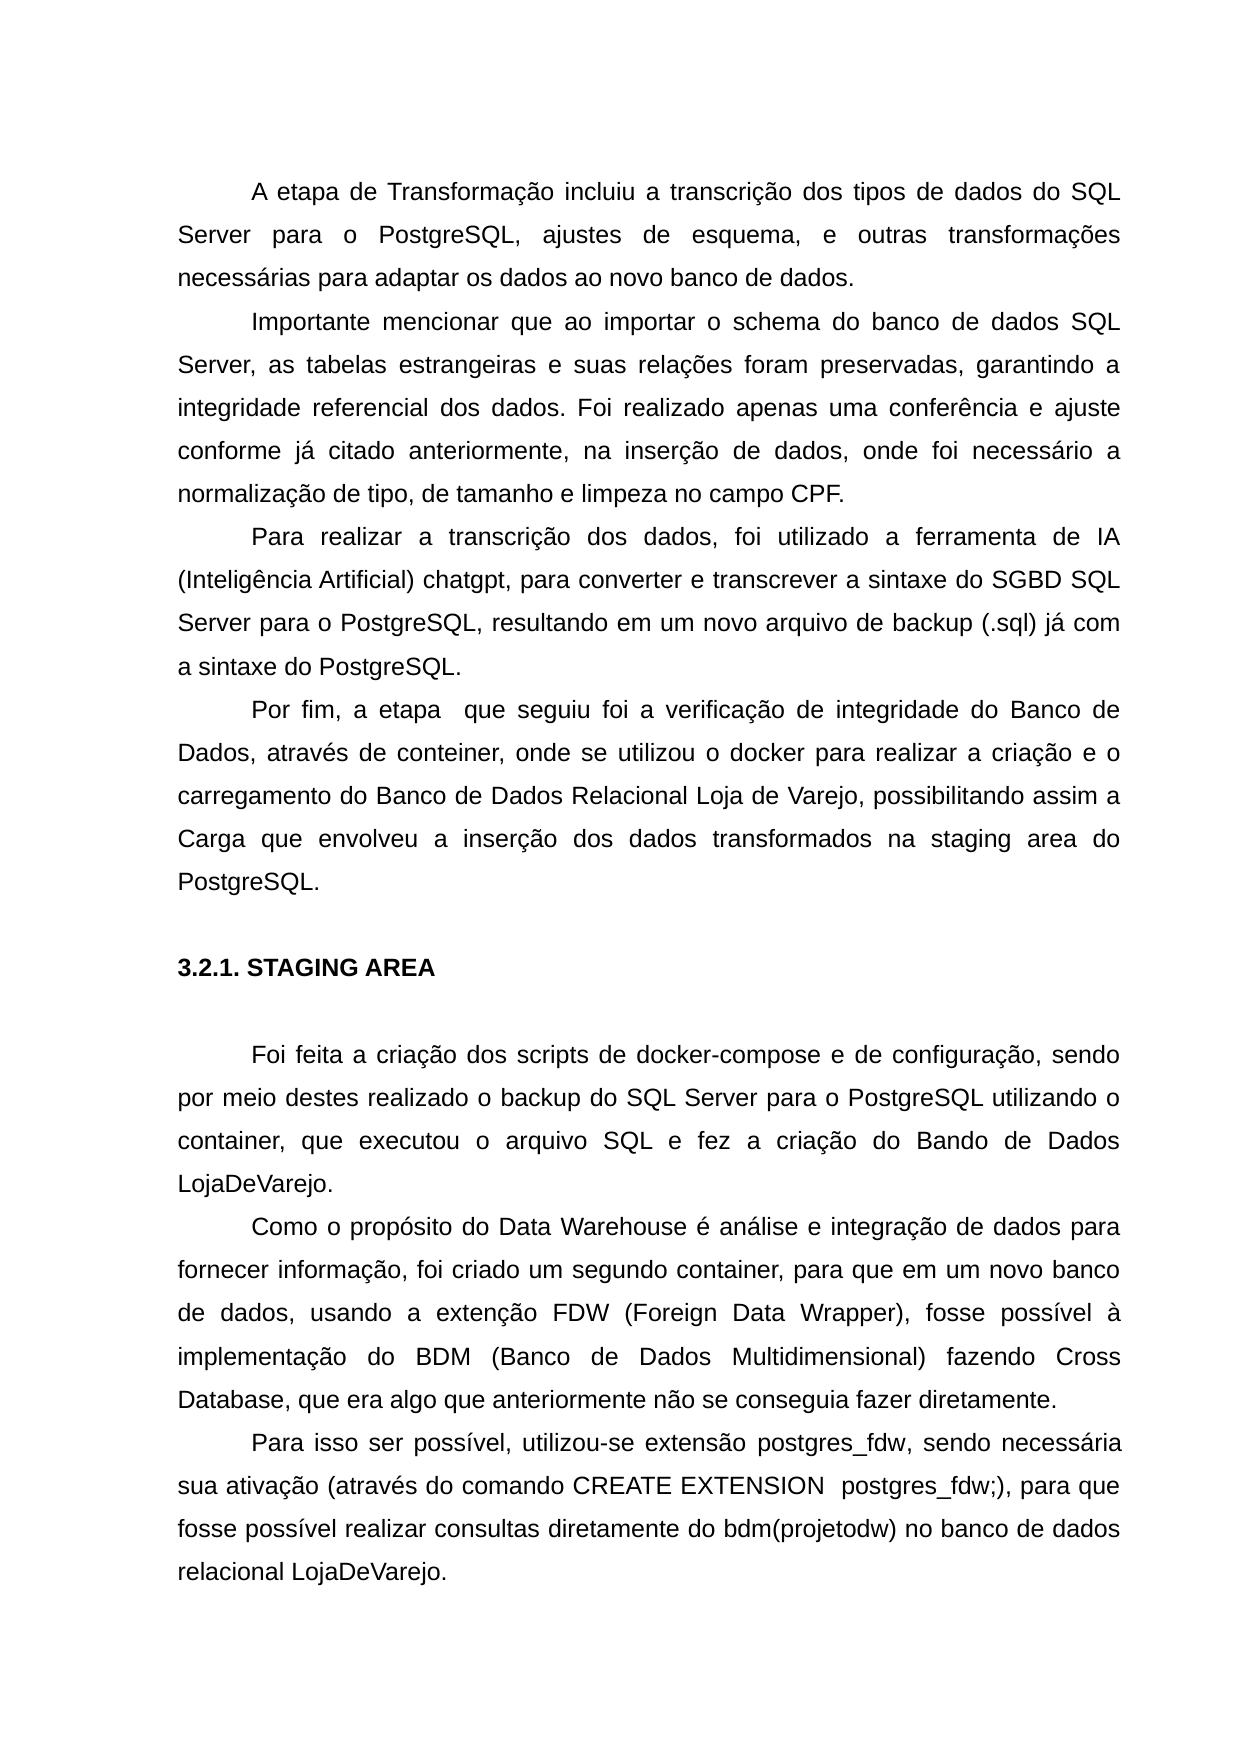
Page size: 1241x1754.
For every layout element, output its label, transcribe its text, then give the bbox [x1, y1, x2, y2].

text Por fim, a etapa que seguiu foi a verificação de integridade do Banco de Dados, através de conteiner, onde se utilizou o docker para realizar a criação e o carregamento do Banco de Dados Relacional Loja de Varejo, possibilitando assim a Carga que envolveu a inserção dos dados transformados na staging area do PostgreSQL. [177, 695, 1122, 896]
text Para realizar a transcrição dos dados, foi utilizado a ferramenta de IA (Inteligência Artificial) chatgpt, para converter e transcrever a sintaxe do SGBD SQL Server para o PostgreSQL, resultando em um novo arquivo de backup (.sql) já com a sintaxe do PostgreSQL. [177, 522, 1122, 680]
text A etapa de Transformação incluiu a transcrição dos tipos de dados do SQL Server para o PostgreSQL, ajustes de esquema, e outras transformações necessárias para adaptar os dados ao novo banco de dados. [177, 177, 1122, 292]
text 3.2.1. STAGING AREA [177, 953, 1122, 982]
text Foi feita a criação dos scripts de docker-compose e de configuração, sendo por meio destes realizado o backup do SQL Server para o PostgreSQL utilizando o container, que executou o arquivo SQL e fez a criação do Bando de Dados LojaDeVarejo. [177, 1040, 1122, 1198]
text Importante mencionar que ao importar o schema do banco de dados SQL Server, as tabelas estrangeiras e suas relações foram preservadas, garantindo a integridade referencial dos dados. Foi realizado apenas uma conferência e ajuste conforme já citado anteriormente, na inserção de dados, onde foi necessário a normalização de tipo, de tamanho e limpeza no campo CPF. [177, 307, 1122, 508]
text Como o propósito do Data Warehouse é análise e integração de dados para fornecer informação, foi criado um segundo container, para que em um novo banco de dados, usando a extenção FDW (Foreign Data Wrapper), fosse possível à implementação do BDM (Banco de Dados Multidimensional) fazendo Cross Database, que era algo que anteriormente não se conseguia fazer diretamente. [177, 1212, 1122, 1413]
text Para isso ser possível, utilizou-se extensão postgres_fdw, sendo necessária sua ativação (através do comando CREATE EXTENSION postgres_fdw;), para que fosse possível realizar consultas diretamente do bdm(projetodw) no banco de dados relacional LojaDeVarejo. [177, 1428, 1122, 1586]
